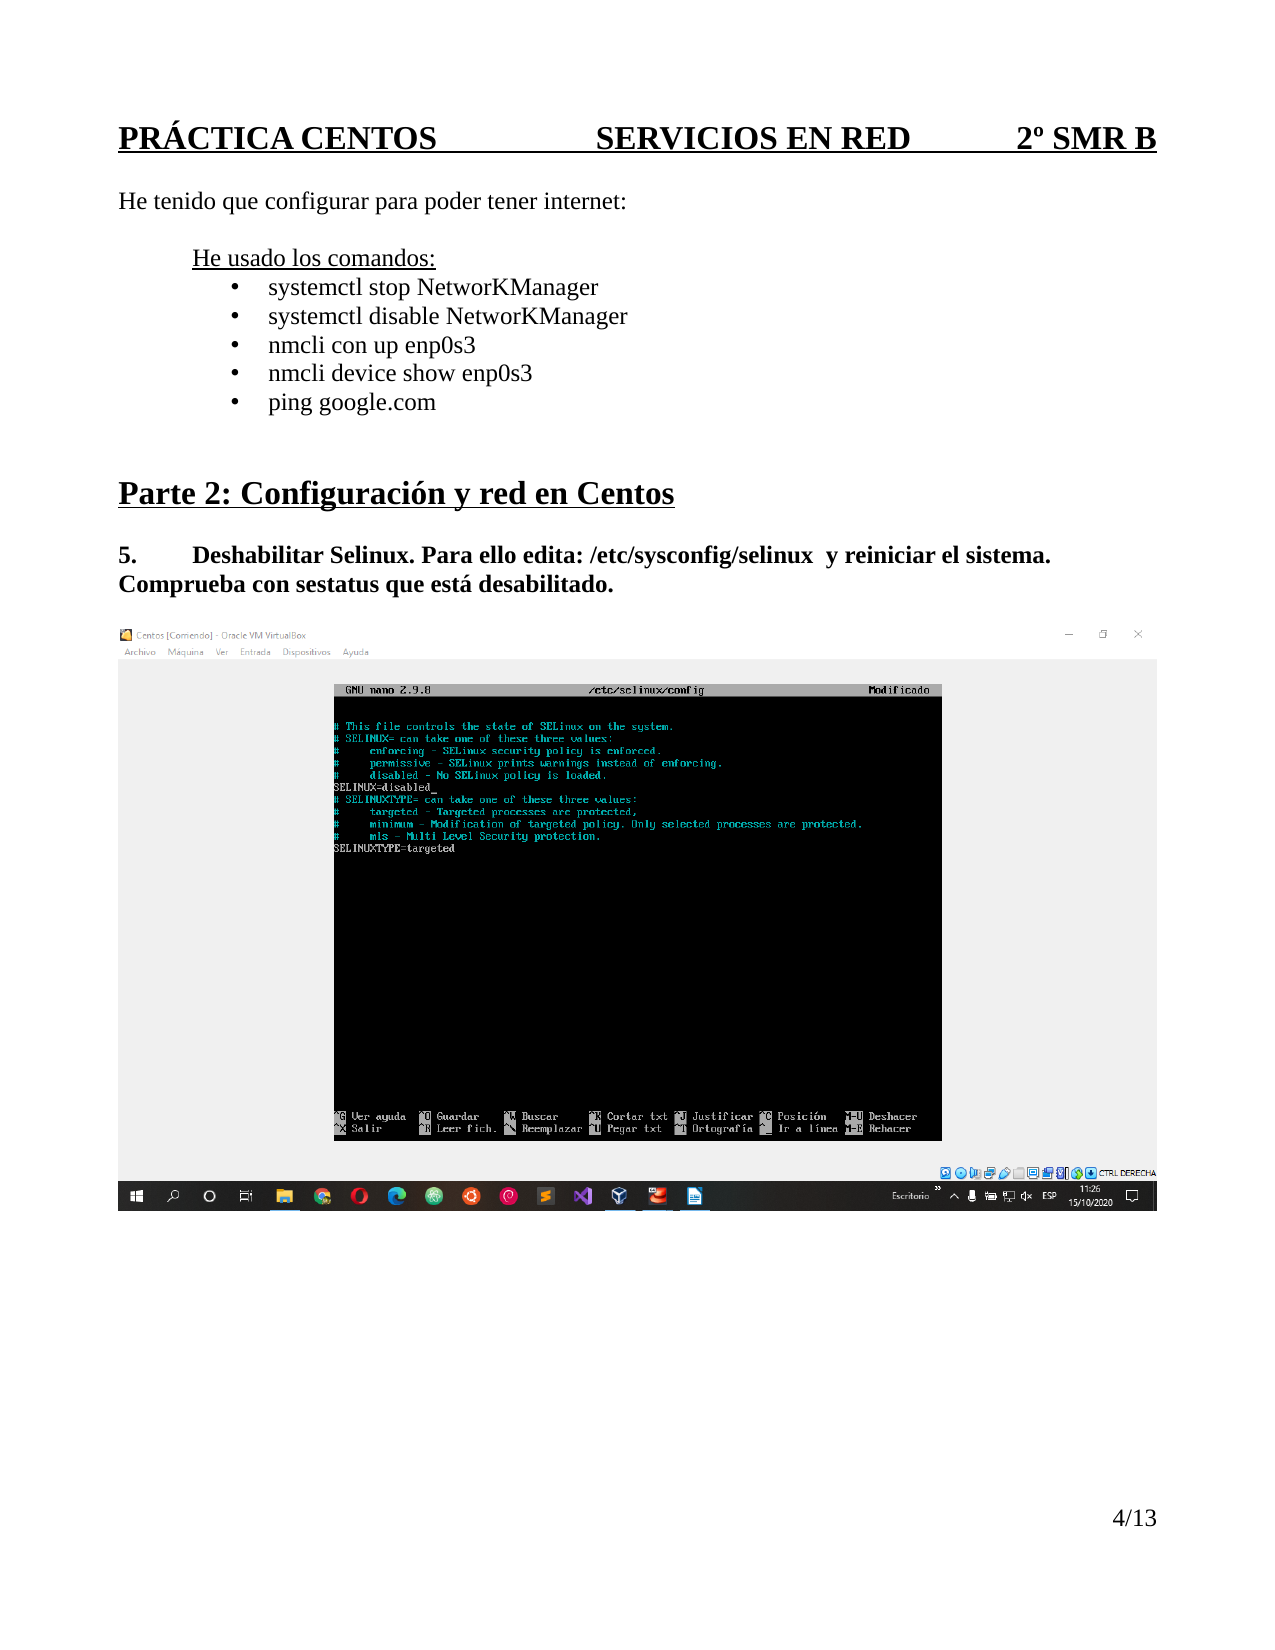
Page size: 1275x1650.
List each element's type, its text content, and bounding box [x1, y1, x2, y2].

list nmcli device show enp0s3 [231, 358, 1157, 387]
text He usado los comandos: [118, 243, 1157, 272]
list systemctl disable NetworKManager [231, 301, 1157, 330]
text Parte 2: Configuración y red en Centos [118, 473, 1157, 512]
picture [118, 626, 1157, 1211]
list nmcli con up enp0s3 [231, 330, 1157, 358]
list systemctl stop NetworKManager [231, 272, 1157, 301]
text 5. Deshabilitar Selinux. Para ello edita: /etc/sysconfig/selinux y reiniciar el sistema. Comprueba con sestatus que está desabilitado. [118, 541, 1157, 598]
list ping google.com [231, 387, 1157, 416]
text He tenido que configurar para poder tener internet: [118, 186, 1157, 215]
